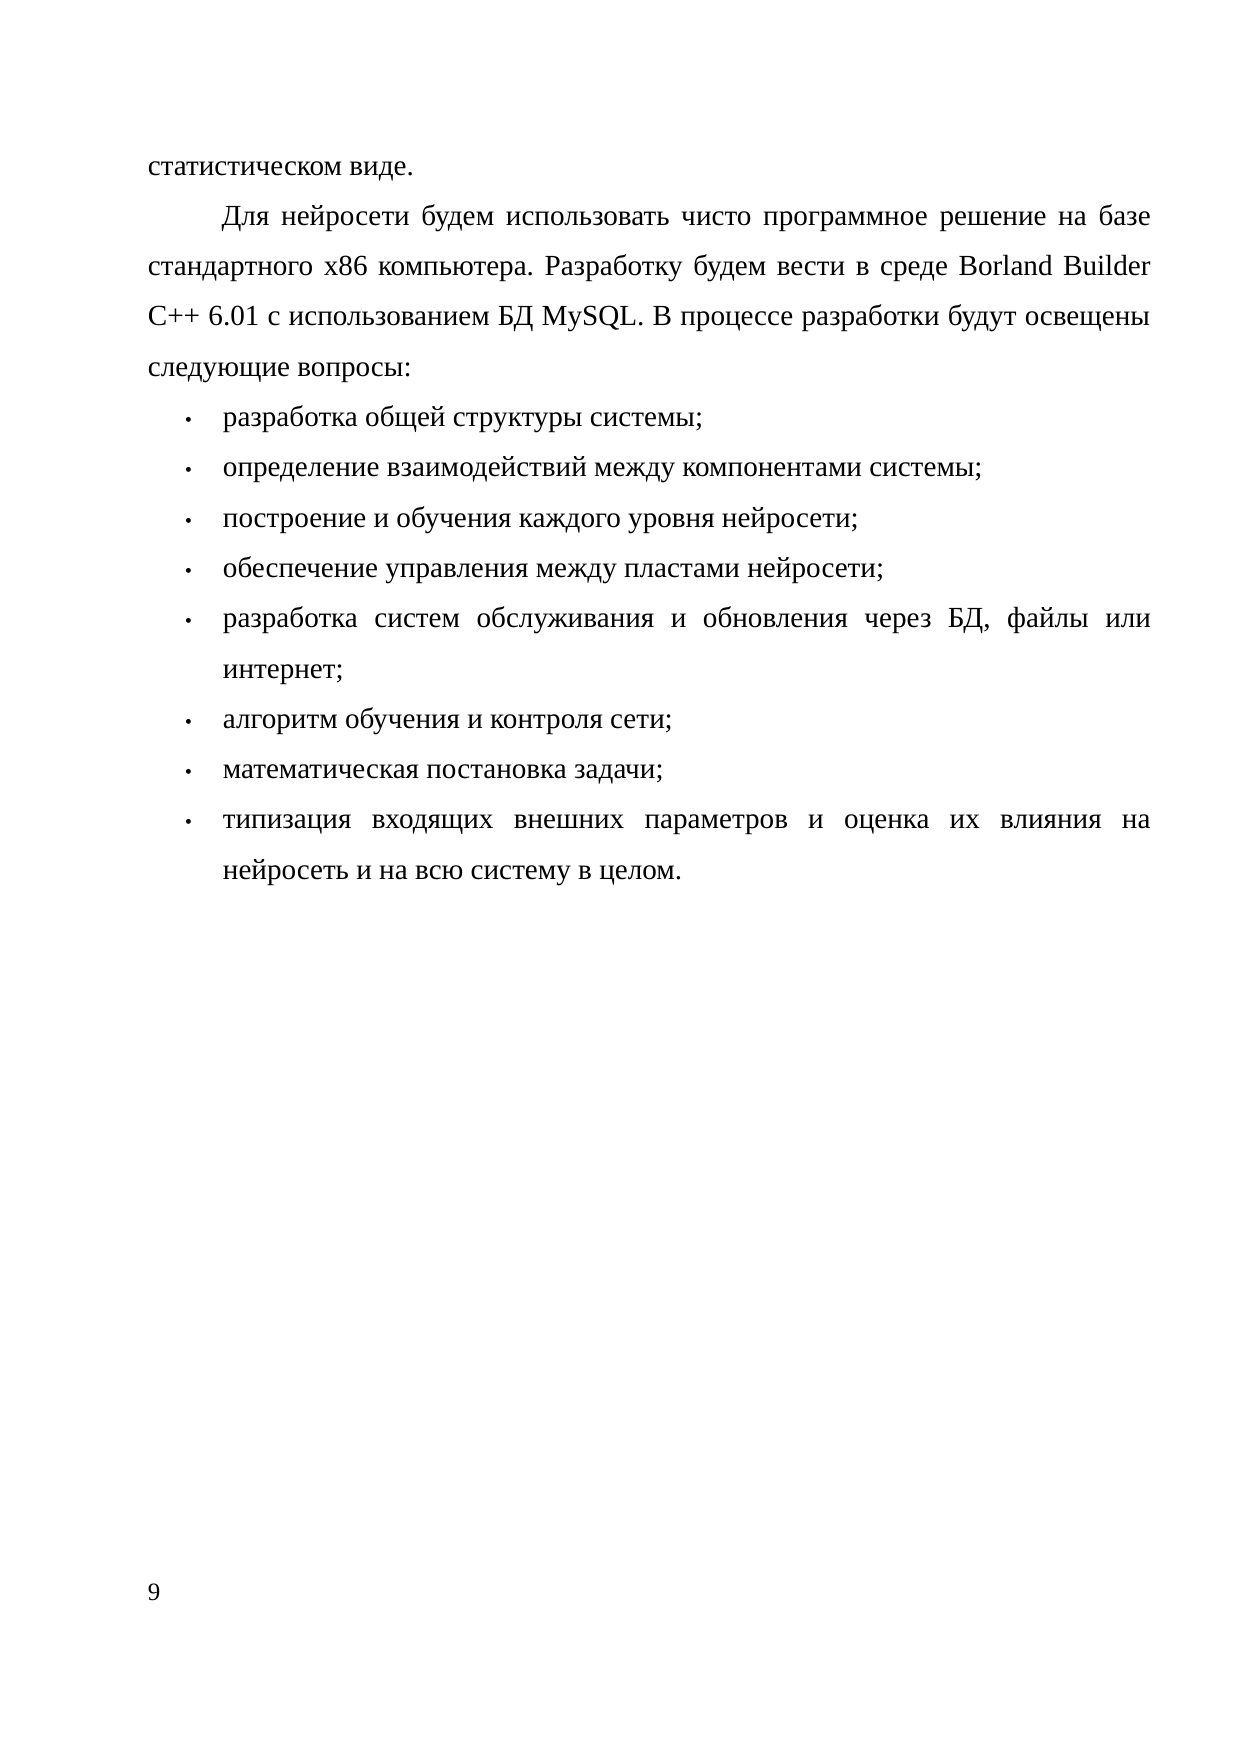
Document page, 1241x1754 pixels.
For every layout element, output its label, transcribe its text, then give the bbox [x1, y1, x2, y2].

list построение и обучения каждого уровня нейросети; [185, 500, 1152, 533]
list разработка общей структуры системы; [185, 399, 1152, 433]
list математическая постановка задачи; [185, 751, 1152, 785]
list определение взаимодействий между компонентами системы; [185, 449, 1152, 483]
list типизация входящих внешних параметров и оценка их влияния на нейросеть и на всю систему в целом. [185, 802, 1152, 886]
text статистическом виде. [148, 148, 1152, 181]
text Для нейросети будем использовать чисто программное решение на базе стандартного x86 компьютера. Разработку будем вести в среде Borland Builder C++ 6.01 с использованием БД MySQL. В процессе разработки будут освещены следующие вопросы: [148, 198, 1152, 382]
list обеспечение управления между пластами нейросети; [185, 550, 1152, 584]
list алгоритм обучения и контроля сети; [185, 701, 1152, 734]
list разработка систем обслуживания и обновления через БД, файлы или интернет; [185, 600, 1152, 684]
